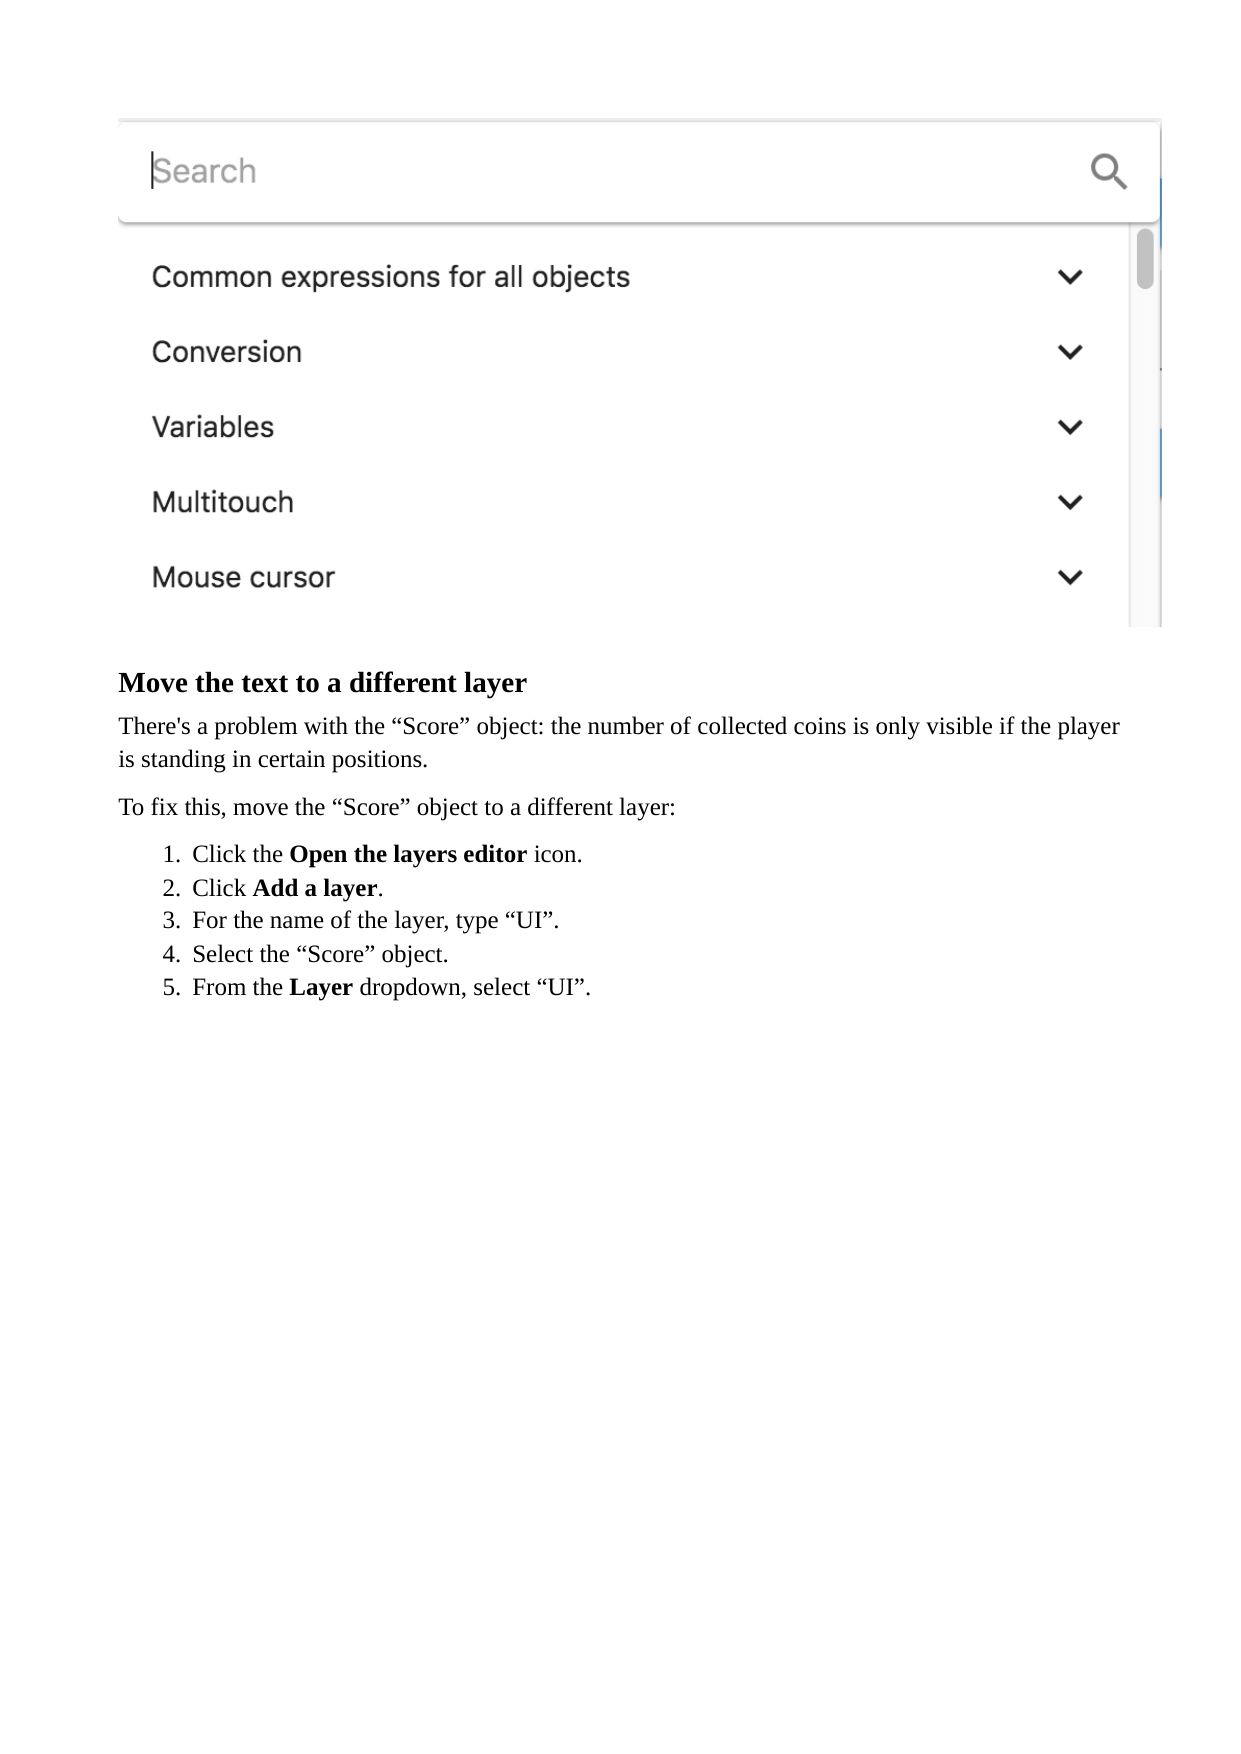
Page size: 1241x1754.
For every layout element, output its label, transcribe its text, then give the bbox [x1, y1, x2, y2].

text To fix this, move the “Score” object to a different layer: [118, 792, 1122, 821]
picture [118, 118, 1162, 627]
list Click Add a layer. [162, 873, 1122, 901]
subtitle Move the text to a different layer [118, 665, 1122, 699]
list From the Layer dropdown, select “UI”. [162, 972, 1122, 1000]
list Click the Open the layers editor icon. [162, 839, 1122, 868]
list For the name of the layer, type “UI”. [162, 906, 1122, 934]
list Select the “Score” object. [162, 939, 1122, 967]
text There's a problem with the “Score” object: the number of collected coins is only visible if the player is standing in certain positions. [118, 711, 1122, 773]
